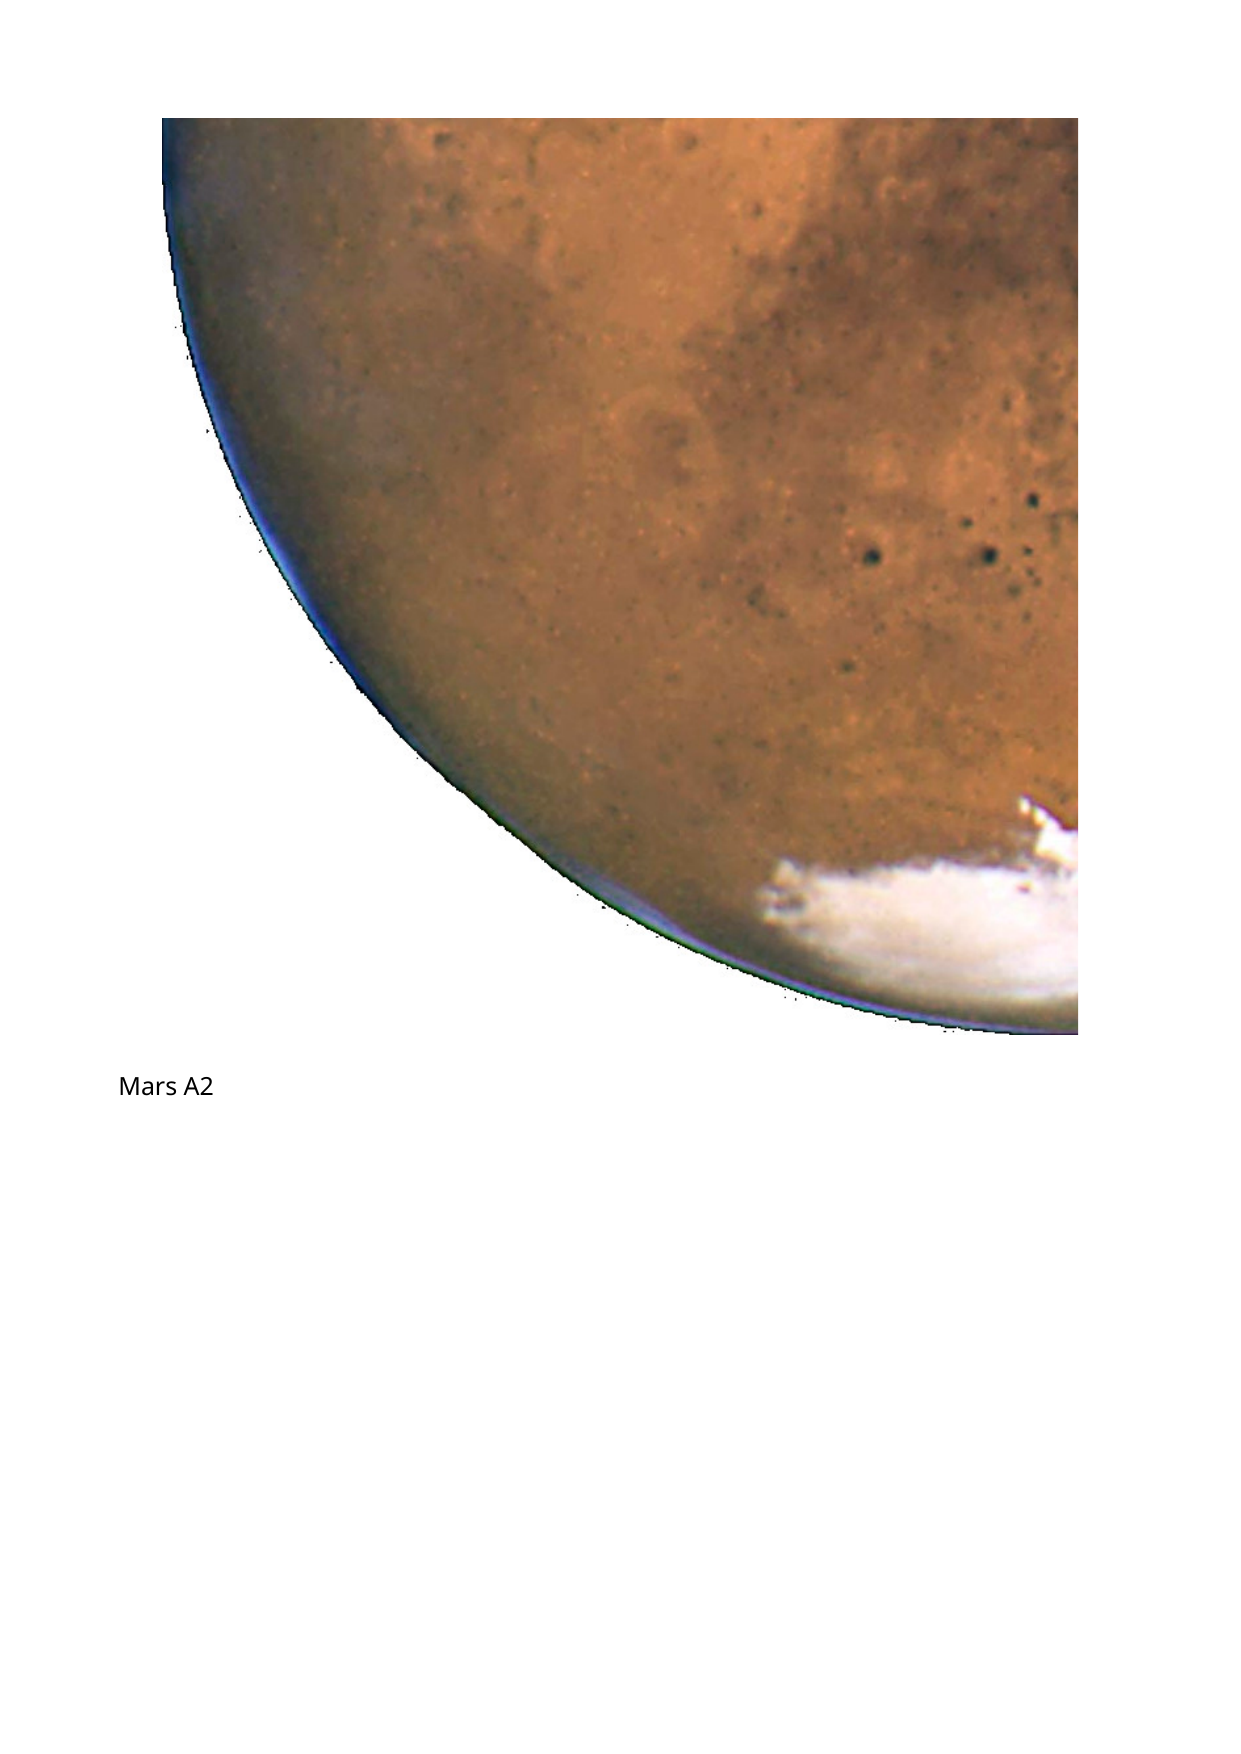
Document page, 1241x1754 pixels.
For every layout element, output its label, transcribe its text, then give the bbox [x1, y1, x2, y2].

text Mars A2 [118, 1068, 1122, 1102]
picture [162, 118, 1079, 1035]
